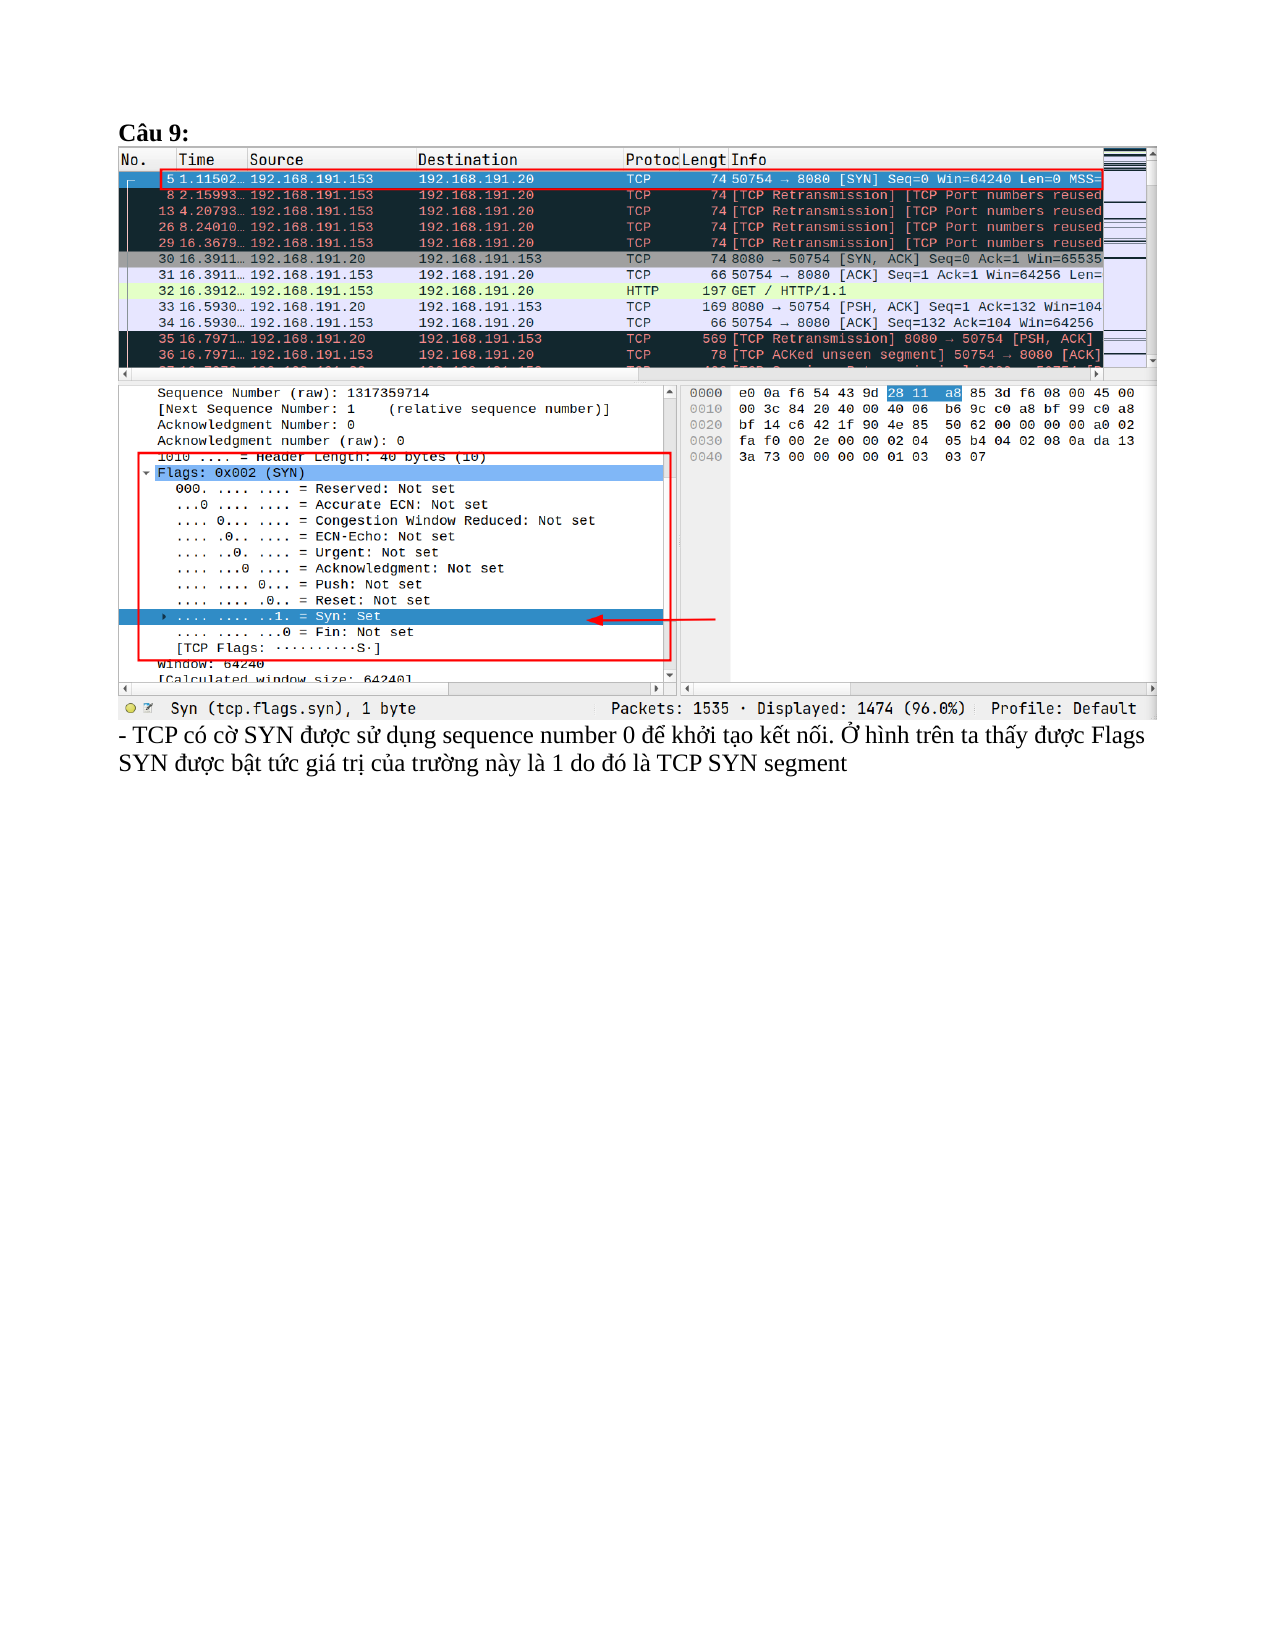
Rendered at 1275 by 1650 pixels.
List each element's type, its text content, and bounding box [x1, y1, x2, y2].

picture [118, 146, 1157, 720]
list - TCP có cờ SYN được sử dụng sequence number 0 để khởi tạo kết nối. Ở hình trên ta thấy được Flags SYN được bật tức giá trị của trường này là 1 do đó là TCP SYN segment [118, 720, 1157, 777]
list Câu 9: [118, 118, 1157, 146]
